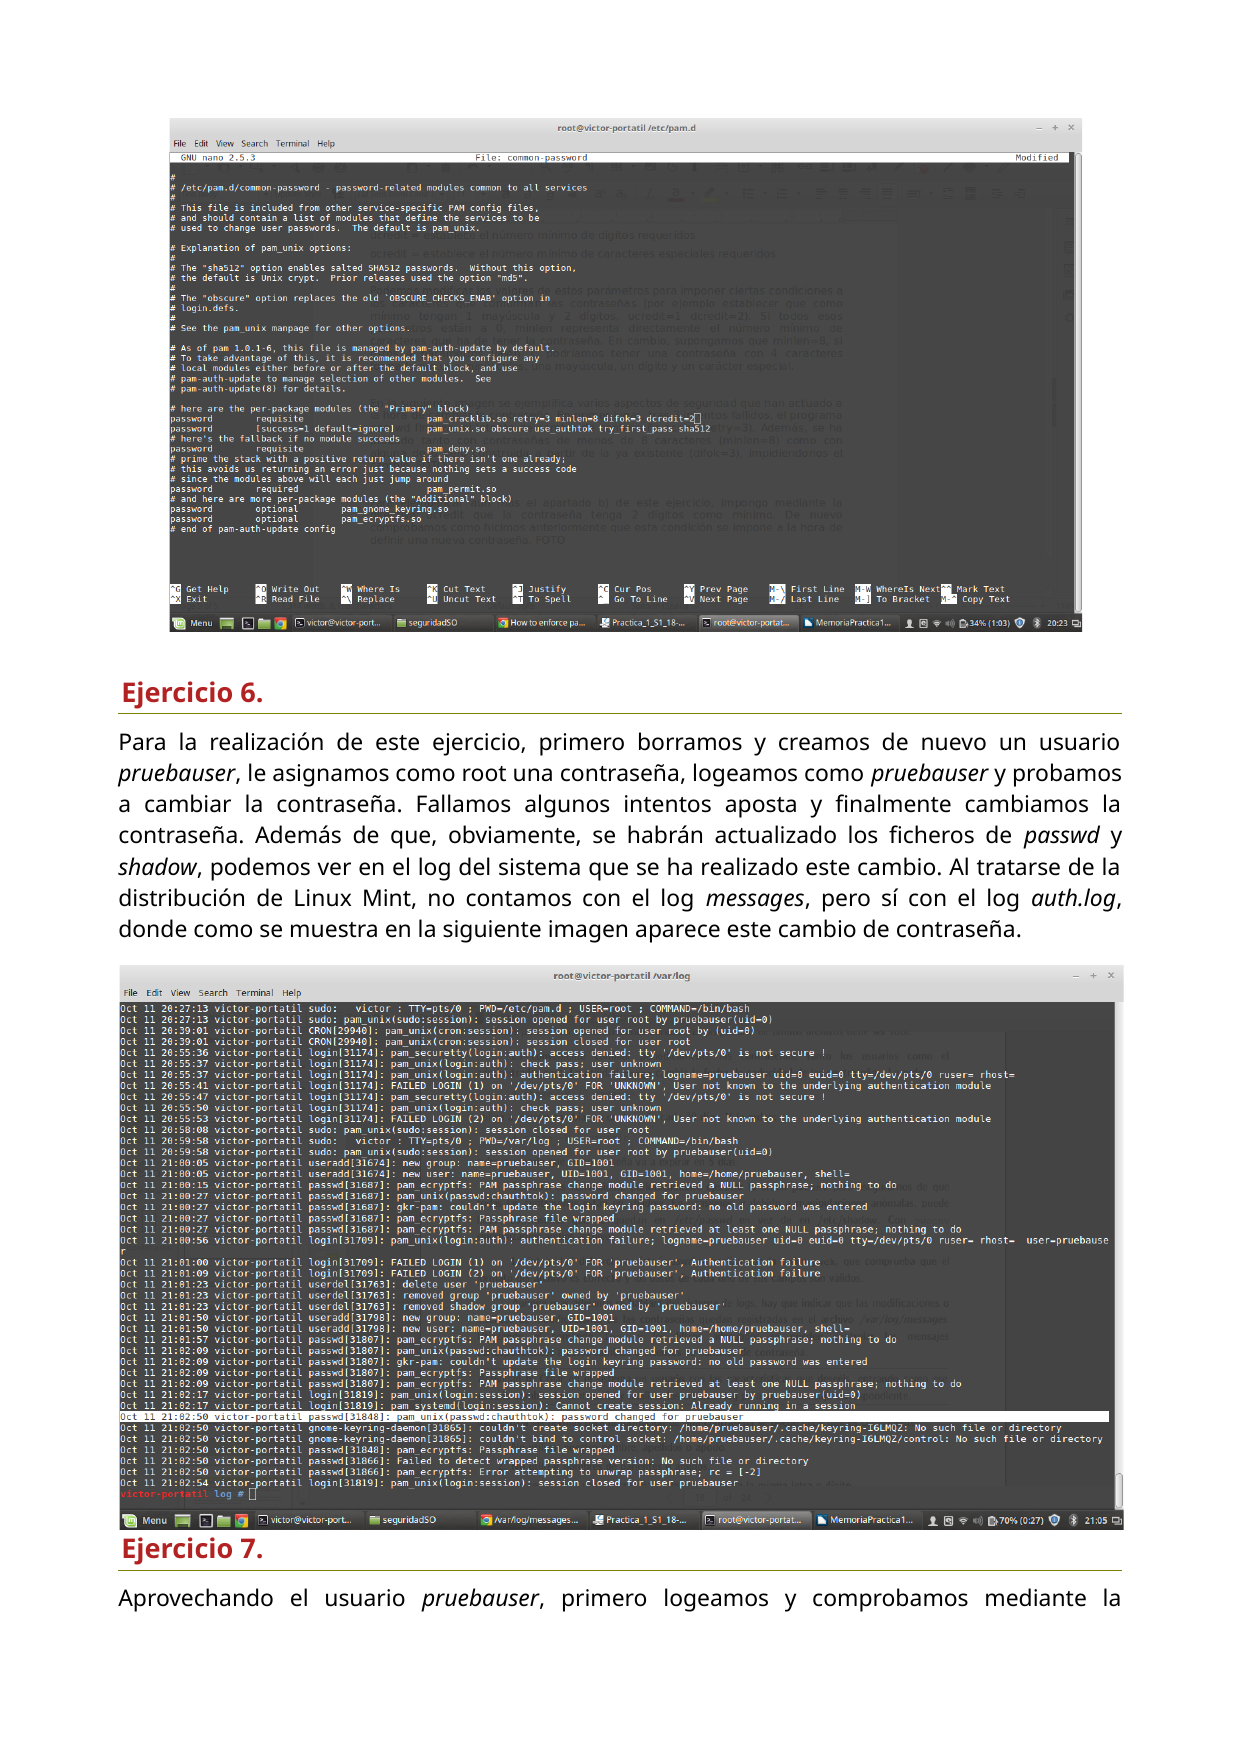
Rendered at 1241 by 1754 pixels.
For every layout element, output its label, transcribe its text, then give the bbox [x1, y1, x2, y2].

text Ejercicio 6. [118, 670, 1122, 713]
text Ejercicio 7. [118, 957, 1122, 1570]
text Para la realización de este ejercicio, primero borramos y creamos de nuevo un usuario pruebauser, le asignamos como root una contraseña, logeamos como pruebauser y probamos a cambiar la contraseña. Fallamos algunos intentos aposta y finalmente cambiamos la contraseña. Además de que, obviamente, se habrán actualizado los ficheros de passwd y shadow, podemos ver en el log del sistema que se ha realizado este cambio. Al tratarse de la distribución de Linux Mint, no contamos con el log messages, pero sí con el log auth.log, donde como se muestra en la siguiente imagen aparece este cambio de contraseña. [118, 726, 1122, 944]
picture [169, 118, 1083, 632]
picture [119, 965, 1124, 1530]
text Aprovechando el usuario pruebauser, primero logeamos y comprobamos mediante la [118, 1582, 1122, 1613]
